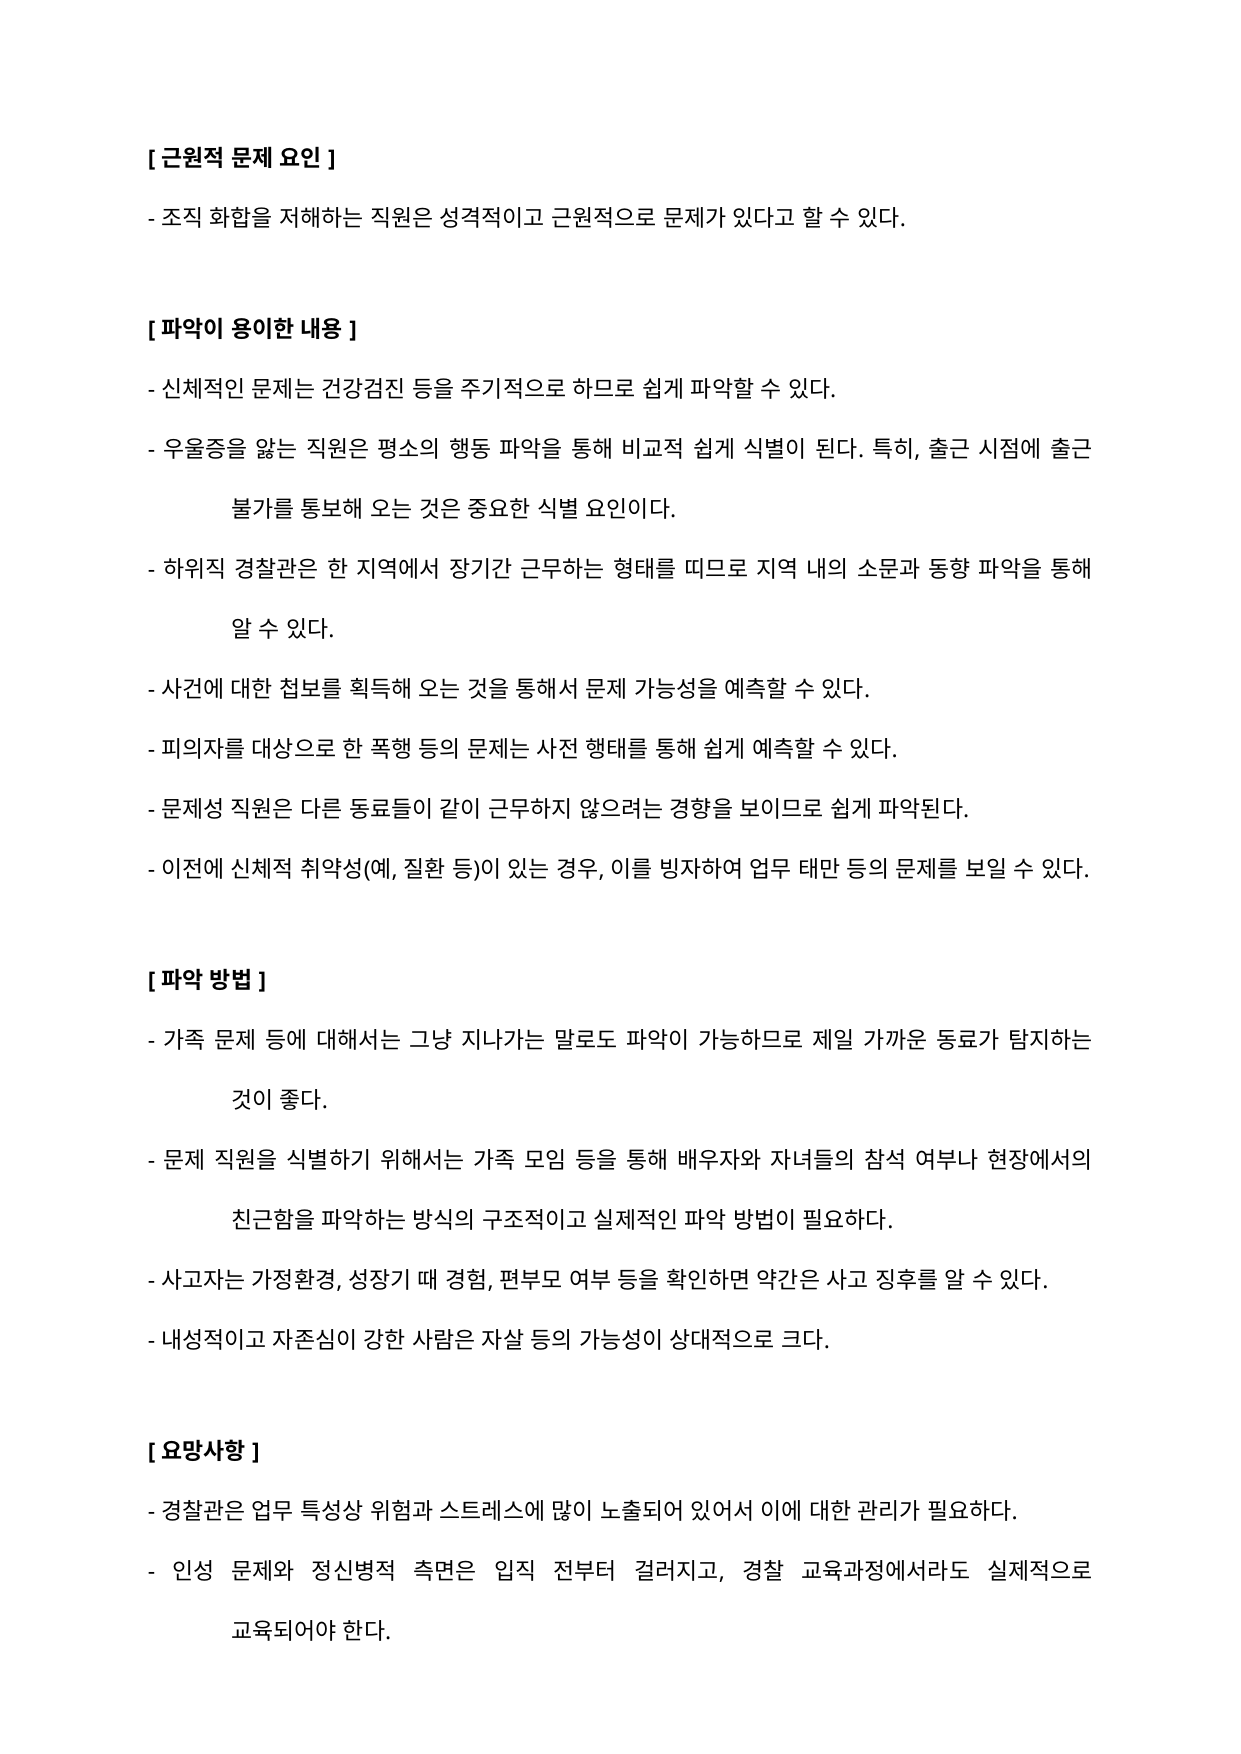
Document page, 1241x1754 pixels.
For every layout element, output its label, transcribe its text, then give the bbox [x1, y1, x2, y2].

text [ 요망사항 ] [148, 1433, 1093, 1466]
text - 사고자는 가정환경, 성장기 때 경험, 편부모 여부 등을 확인하면 약간은 사고 징후를 알 수 있다. [148, 1262, 1093, 1295]
text - 경찰관은 업무 특성상 위험과 스트레스에 많이 노출되어 있어서 이에 대한 관리가 필요하다. [148, 1493, 1093, 1526]
text - 사건에 대한 첩보를 획득해 오는 것을 통해서 문제 가능성을 예측할 수 있다. [148, 671, 1093, 704]
text - 문제성 직원은 다른 동료들이 같이 근무하지 않으려는 경향을 보이므로 쉽게 파악된다. [148, 791, 1093, 824]
text [ 파악 방법 ] [148, 962, 1093, 995]
text - 신체적인 문제는 건강검진 등을 주기적으로 하므로 쉽게 파악할 수 있다. [148, 371, 1093, 404]
text - 문제 직원을 식별하기 위해서는 가족 모임 등을 통해 배우자와 자녀들의 참석 여부나 현장에서의 친근함을 파악하는 방식의 구조적이고 실제적인 파악 방법이 필요하다. [148, 1142, 1093, 1235]
text [ 근원적 문제 요인 ] [148, 140, 1093, 173]
text [ 파악이 용이한 내용 ] [148, 311, 1093, 344]
text - 하위직 경찰관은 한 지역에서 장기간 근무하는 형태를 띠므로 지역 내의 소문과 동향 파악을 통해 알 수 있다. [148, 551, 1093, 644]
text - 이전에 신체적 취약성(예, 질환 등)이 있는 경우, 이를 빙자하여 업무 태만 등의 문제를 보일 수 있다. [148, 851, 1093, 884]
text - 피의자를 대상으로 한 폭행 등의 문제는 사전 행태를 통해 쉽게 예측할 수 있다. [148, 731, 1093, 764]
text - 인성 문제와 정신병적 측면은 입직 전부터 걸러지고, 경찰 교육과정에서라도 실제적으로 교육되어야 한다. [148, 1553, 1093, 1646]
text - 내성적이고 자존심이 강한 사람은 자살 등의 가능성이 상대적으로 크다. [148, 1322, 1093, 1355]
text - 우울증을 앓는 직원은 평소의 행동 파악을 통해 비교적 쉽게 식별이 된다. 특히, 출근 시점에 출근 불가를 통보해 오는 것은 중요한 식별 요인이다. [148, 431, 1093, 524]
text - 가족 문제 등에 대해서는 그냥 지나가는 말로도 파악이 가능하므로 제일 가까운 동료가 탐지하는 것이 좋다. [148, 1022, 1093, 1115]
text - 조직 화합을 저해하는 직원은 성격적이고 근원적으로 문제가 있다고 할 수 있다. [148, 200, 1093, 233]
